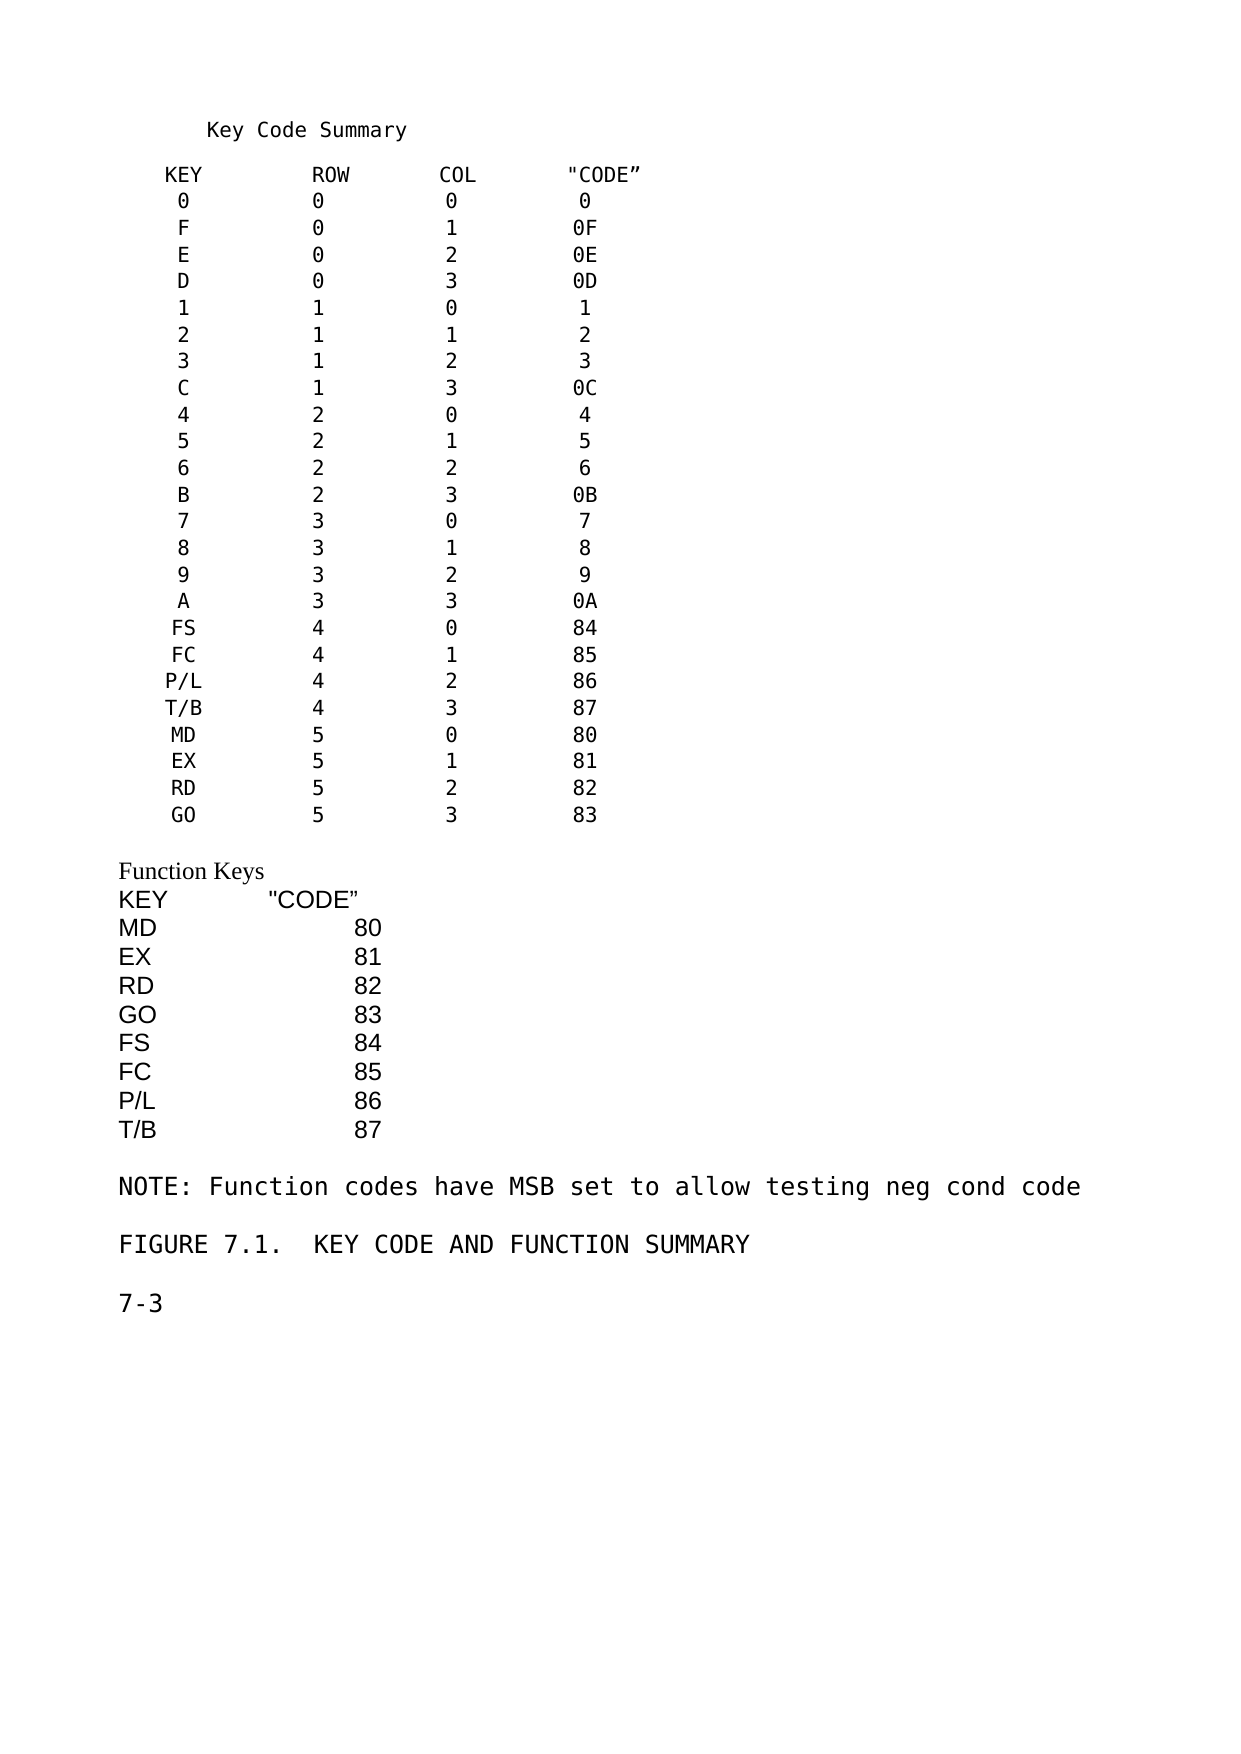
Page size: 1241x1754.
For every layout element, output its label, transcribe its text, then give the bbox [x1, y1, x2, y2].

table_cell 3 [385, 481, 518, 507]
table_cell 0 [385, 721, 518, 747]
table_cell EX [115, 747, 251, 774]
table_cell E [115, 241, 251, 267]
table_header KEY [115, 161, 251, 187]
table_cell 1 [385, 747, 518, 774]
table_cell 80 [251, 914, 385, 942]
table_cell 3 [251, 587, 385, 614]
table_cell 3 [385, 267, 518, 294]
table_cell 83 [518, 801, 651, 827]
table_cell 1 [385, 427, 518, 454]
table_cell 3 [385, 374, 518, 401]
table_cell EX [115, 942, 251, 971]
text 7-3 [118, 1289, 1122, 1318]
table_cell 3 [385, 694, 518, 721]
table_cell 2 [385, 774, 518, 801]
table_cell 0B [518, 481, 651, 507]
table_cell 0 [251, 267, 385, 294]
table_header "CODE” [251, 885, 385, 913]
table_cell 0 [385, 507, 518, 534]
table_cell 87 [518, 694, 651, 721]
table_cell 0 [518, 187, 651, 214]
table_cell 81 [518, 747, 651, 774]
table_cell 5 [518, 427, 651, 454]
table_cell 8 [115, 534, 251, 561]
table_cell 0A [518, 587, 651, 614]
table_cell 2 [385, 241, 518, 267]
table_cell FS [115, 1029, 251, 1057]
table_cell 4 [251, 667, 385, 694]
table_cell 0 [385, 401, 518, 427]
table_cell 83 [251, 1000, 385, 1028]
table_cell 4 [518, 401, 651, 427]
table_cell 0C [518, 374, 651, 401]
table_cell 4 [251, 614, 385, 641]
table_cell 0D [518, 267, 651, 294]
table_cell A [115, 587, 251, 614]
table_cell 1 [115, 294, 251, 321]
table_cell T/B [115, 1115, 251, 1143]
table_cell RD [115, 971, 251, 1000]
table_cell 0 [251, 241, 385, 267]
table_cell 2 [385, 667, 518, 694]
table_cell 5 [251, 801, 385, 827]
text NOTE: Function codes have MSB set to allow testing neg cond code [118, 1172, 1122, 1201]
table_cell 9 [115, 561, 251, 587]
table_cell 2 [251, 481, 385, 507]
table_cell 3 [251, 507, 385, 534]
table_cell FC [115, 1057, 251, 1086]
table_cell 81 [251, 942, 385, 971]
table_cell 5 [251, 721, 385, 747]
table_cell 4 [251, 694, 385, 721]
table_cell 6 [518, 454, 651, 481]
table_cell 1 [518, 294, 651, 321]
table_cell RD [115, 774, 251, 801]
table_cell 1 [385, 534, 518, 561]
text Function Keys [118, 856, 1122, 885]
table_cell F [115, 214, 251, 241]
table_cell 1 [251, 294, 385, 321]
table_cell 4 [251, 641, 385, 667]
table_cell 3 [251, 534, 385, 561]
table_cell 7 [115, 507, 251, 534]
table_cell 5 [251, 774, 385, 801]
table_cell 84 [518, 614, 651, 641]
table_cell 0E [518, 241, 651, 267]
table_cell 1 [385, 214, 518, 241]
table_cell 0 [385, 187, 518, 214]
table_cell 4 [115, 401, 251, 427]
table_cell 8 [518, 534, 651, 561]
table_cell 85 [251, 1057, 385, 1086]
table_cell 82 [251, 971, 385, 1000]
table_header ROW [251, 161, 385, 187]
text Key Code Summary [207, 118, 1122, 142]
table_cell 2 [251, 401, 385, 427]
table_cell 0 [385, 294, 518, 321]
table_cell 0F [518, 214, 651, 241]
table_cell 1 [385, 321, 518, 347]
table_cell 2 [518, 321, 651, 347]
table_cell GO [115, 1000, 251, 1028]
table_cell 87 [251, 1115, 385, 1143]
table_header KEY [115, 885, 251, 913]
table_cell 3 [115, 347, 251, 374]
table_cell D [115, 267, 251, 294]
table_cell 1 [251, 321, 385, 347]
table_cell 2 [385, 561, 518, 587]
table_cell 2 [385, 454, 518, 481]
table_cell 6 [115, 454, 251, 481]
table_cell 3 [518, 347, 651, 374]
table_cell 84 [251, 1029, 385, 1057]
table_cell 2 [251, 427, 385, 454]
table_cell 7 [518, 507, 651, 534]
table_cell 85 [518, 641, 651, 667]
table_cell C [115, 374, 251, 401]
table_header COL [385, 161, 518, 187]
table_cell P/L [115, 1086, 251, 1115]
table_cell 0 [115, 187, 251, 214]
table_cell P/L [115, 667, 251, 694]
table_cell 86 [251, 1086, 385, 1115]
table_cell FC [115, 641, 251, 667]
table_cell MD [115, 721, 251, 747]
table_cell 2 [251, 454, 385, 481]
table_cell 5 [115, 427, 251, 454]
table_cell 2 [385, 347, 518, 374]
table_cell 0 [251, 214, 385, 241]
table_cell B [115, 481, 251, 507]
table_cell 86 [518, 667, 651, 694]
table_cell 0 [251, 187, 385, 214]
table_cell 1 [251, 347, 385, 374]
table_header "CODE” [518, 161, 651, 187]
table_cell 1 [251, 374, 385, 401]
table_cell GO [115, 801, 251, 827]
table_cell 0 [385, 614, 518, 641]
table_cell FS [115, 614, 251, 641]
table_cell MD [115, 914, 251, 942]
table_cell 3 [251, 561, 385, 587]
table_cell 2 [115, 321, 251, 347]
table_cell 3 [385, 587, 518, 614]
table_cell 1 [385, 641, 518, 667]
table_cell 80 [518, 721, 651, 747]
table_cell 5 [251, 747, 385, 774]
table_cell 3 [385, 801, 518, 827]
text FIGURE 7.1. KEY CODE AND FUNCTION SUMMARY [118, 1231, 1122, 1260]
table_cell 82 [518, 774, 651, 801]
table_cell 9 [518, 561, 651, 587]
table_cell T/B [115, 694, 251, 721]
